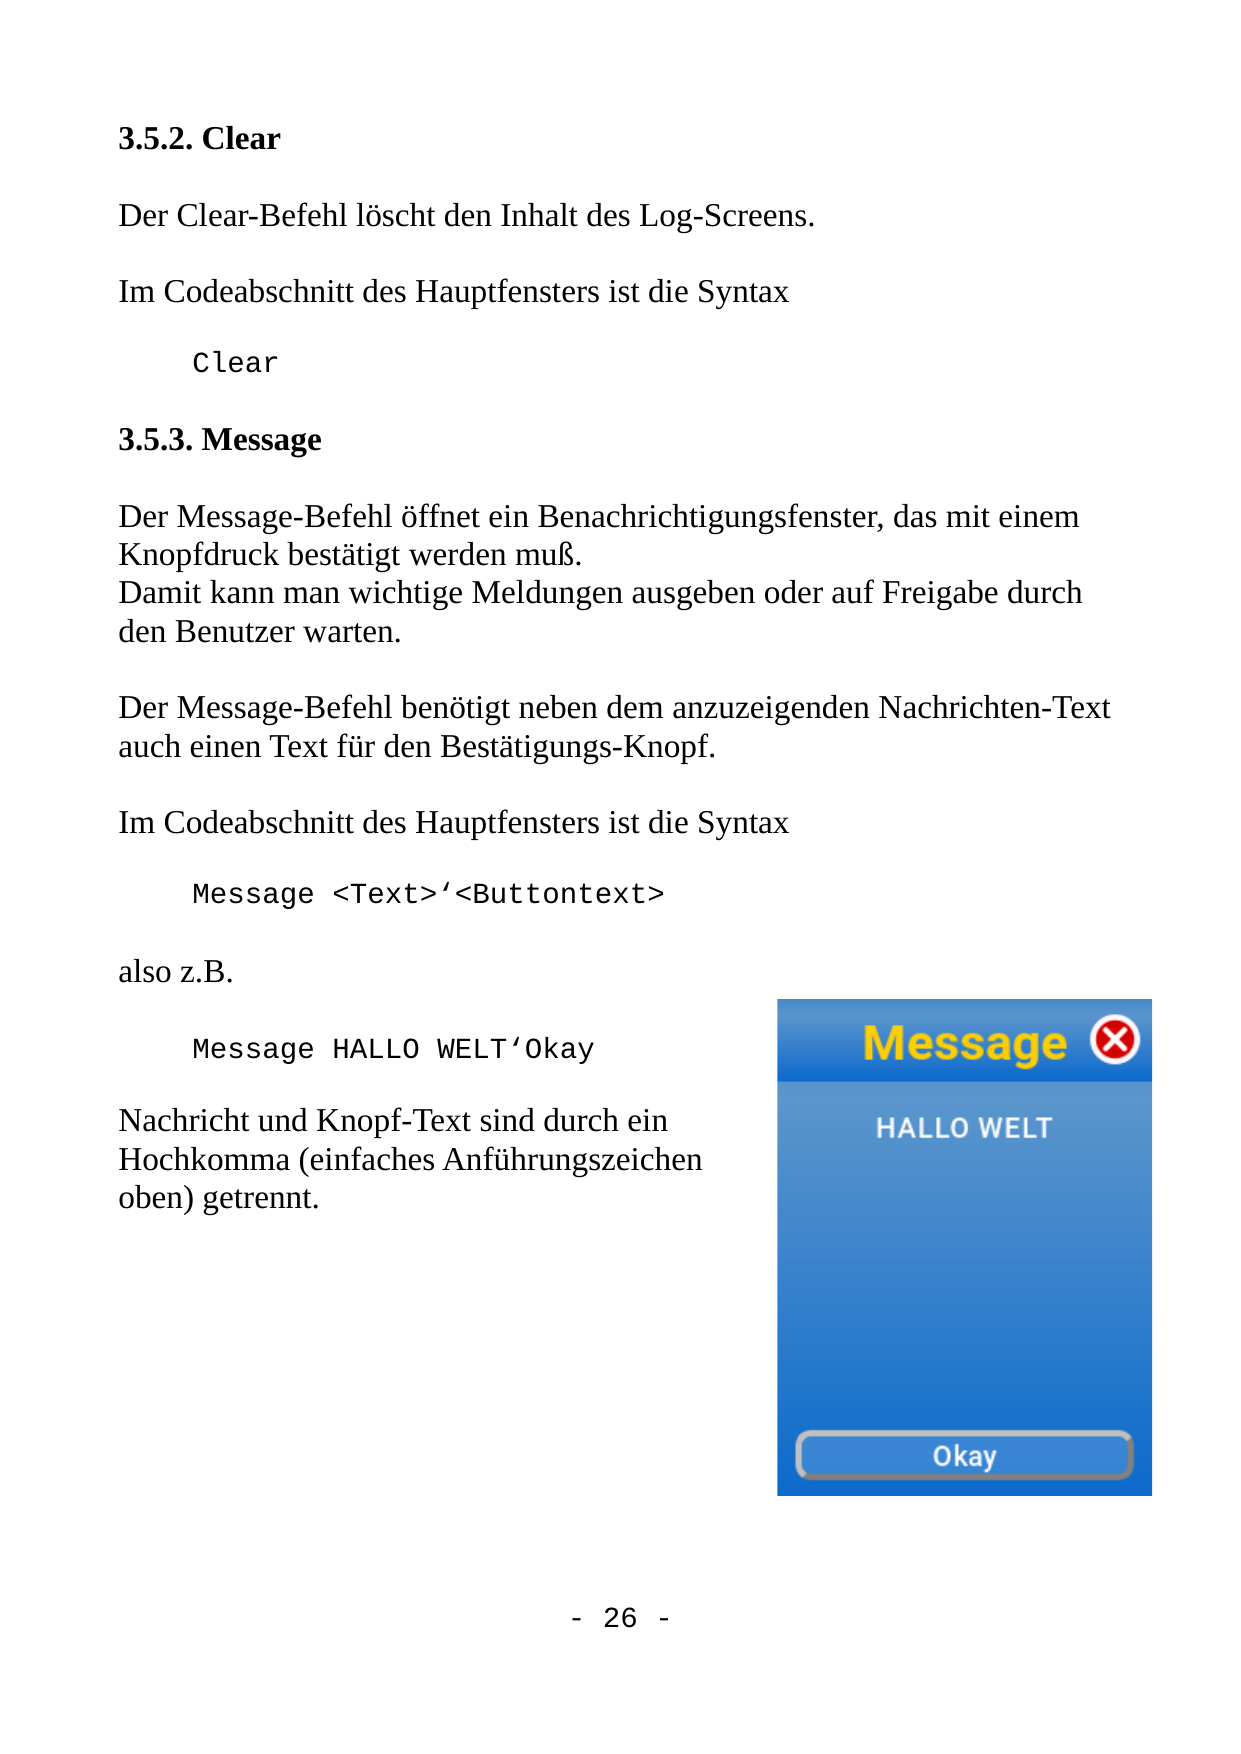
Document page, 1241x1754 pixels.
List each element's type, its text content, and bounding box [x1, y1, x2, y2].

text Damit kann man wichtige Meldungen ausgeben oder auf Freigabe durch den Benutzer warten. [118, 573, 1122, 649]
text Der Message-Befehl benötigt neben dem anzuzeigenden Nachrichten-Text auch einen Text für den Bestätigungs-Knopf. [118, 688, 1122, 764]
text Nachricht und Knopf-Text sind durch ein Hochkomma (einfaches Anführungszeichen oben) getrennt. [118, 1100, 777, 1215]
text Message HALLO WELT‘Okay [118, 1027, 777, 1067]
text Im Codeabschnitt des Hauptfensters ist die Syntax [118, 271, 1122, 310]
text 3.5.3. Message [118, 419, 1122, 458]
text Im Codeabschnitt des Hauptfensters ist die Syntax [118, 803, 1122, 841]
text Clear [118, 348, 1122, 381]
text 3.5.2. Clear [118, 118, 1122, 156]
text Der Clear-Befehl löscht den Inhalt des Log-Screens. [118, 195, 1122, 233]
text Der Message-Befehl öffnet ein Benachrichtigungsfenster, das mit einem Knopfdruck bestätigt werden muß. [118, 496, 1122, 573]
text Message <Text>‘<Buttontext> [118, 879, 1122, 912]
text also z.B. [118, 951, 1122, 989]
picture [777, 999, 1153, 1496]
